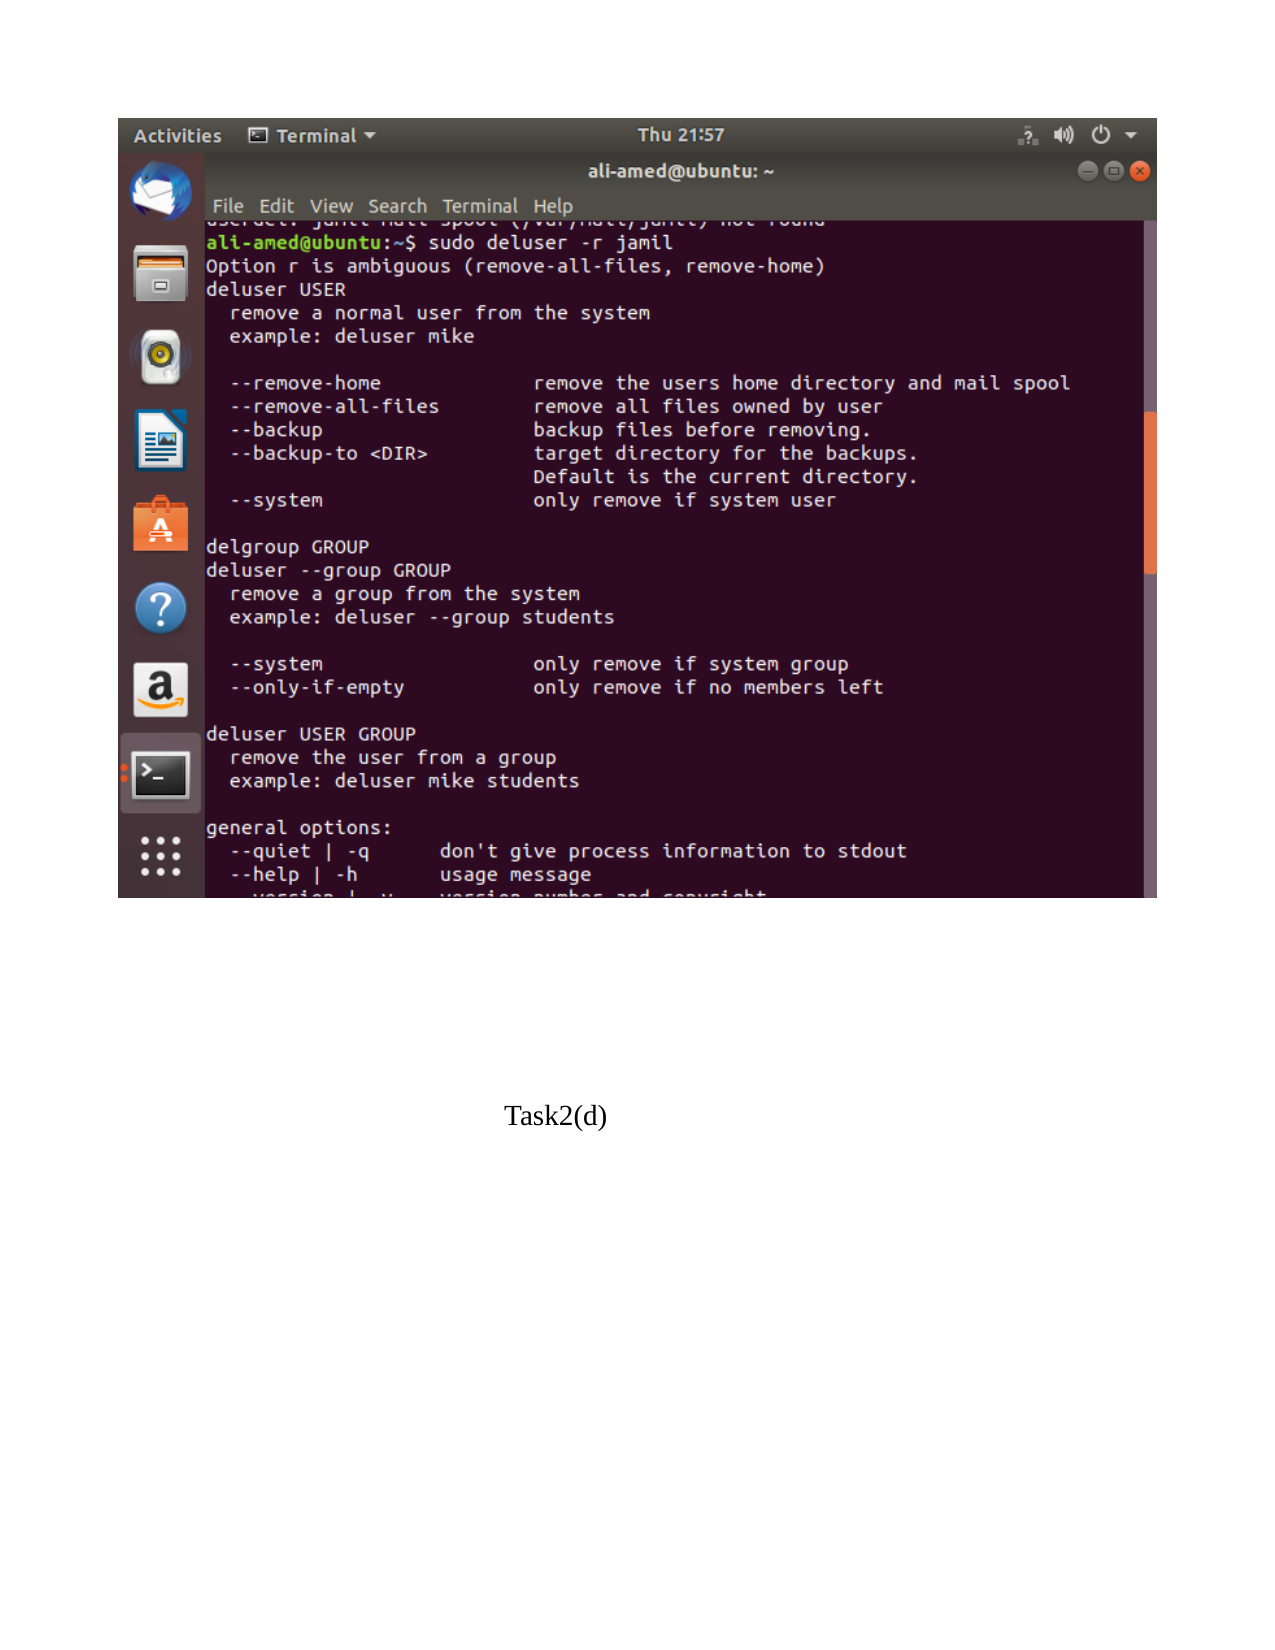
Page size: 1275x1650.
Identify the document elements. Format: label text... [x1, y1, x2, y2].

text Task2(d) [118, 1098, 1157, 1132]
picture [118, 118, 1157, 898]
